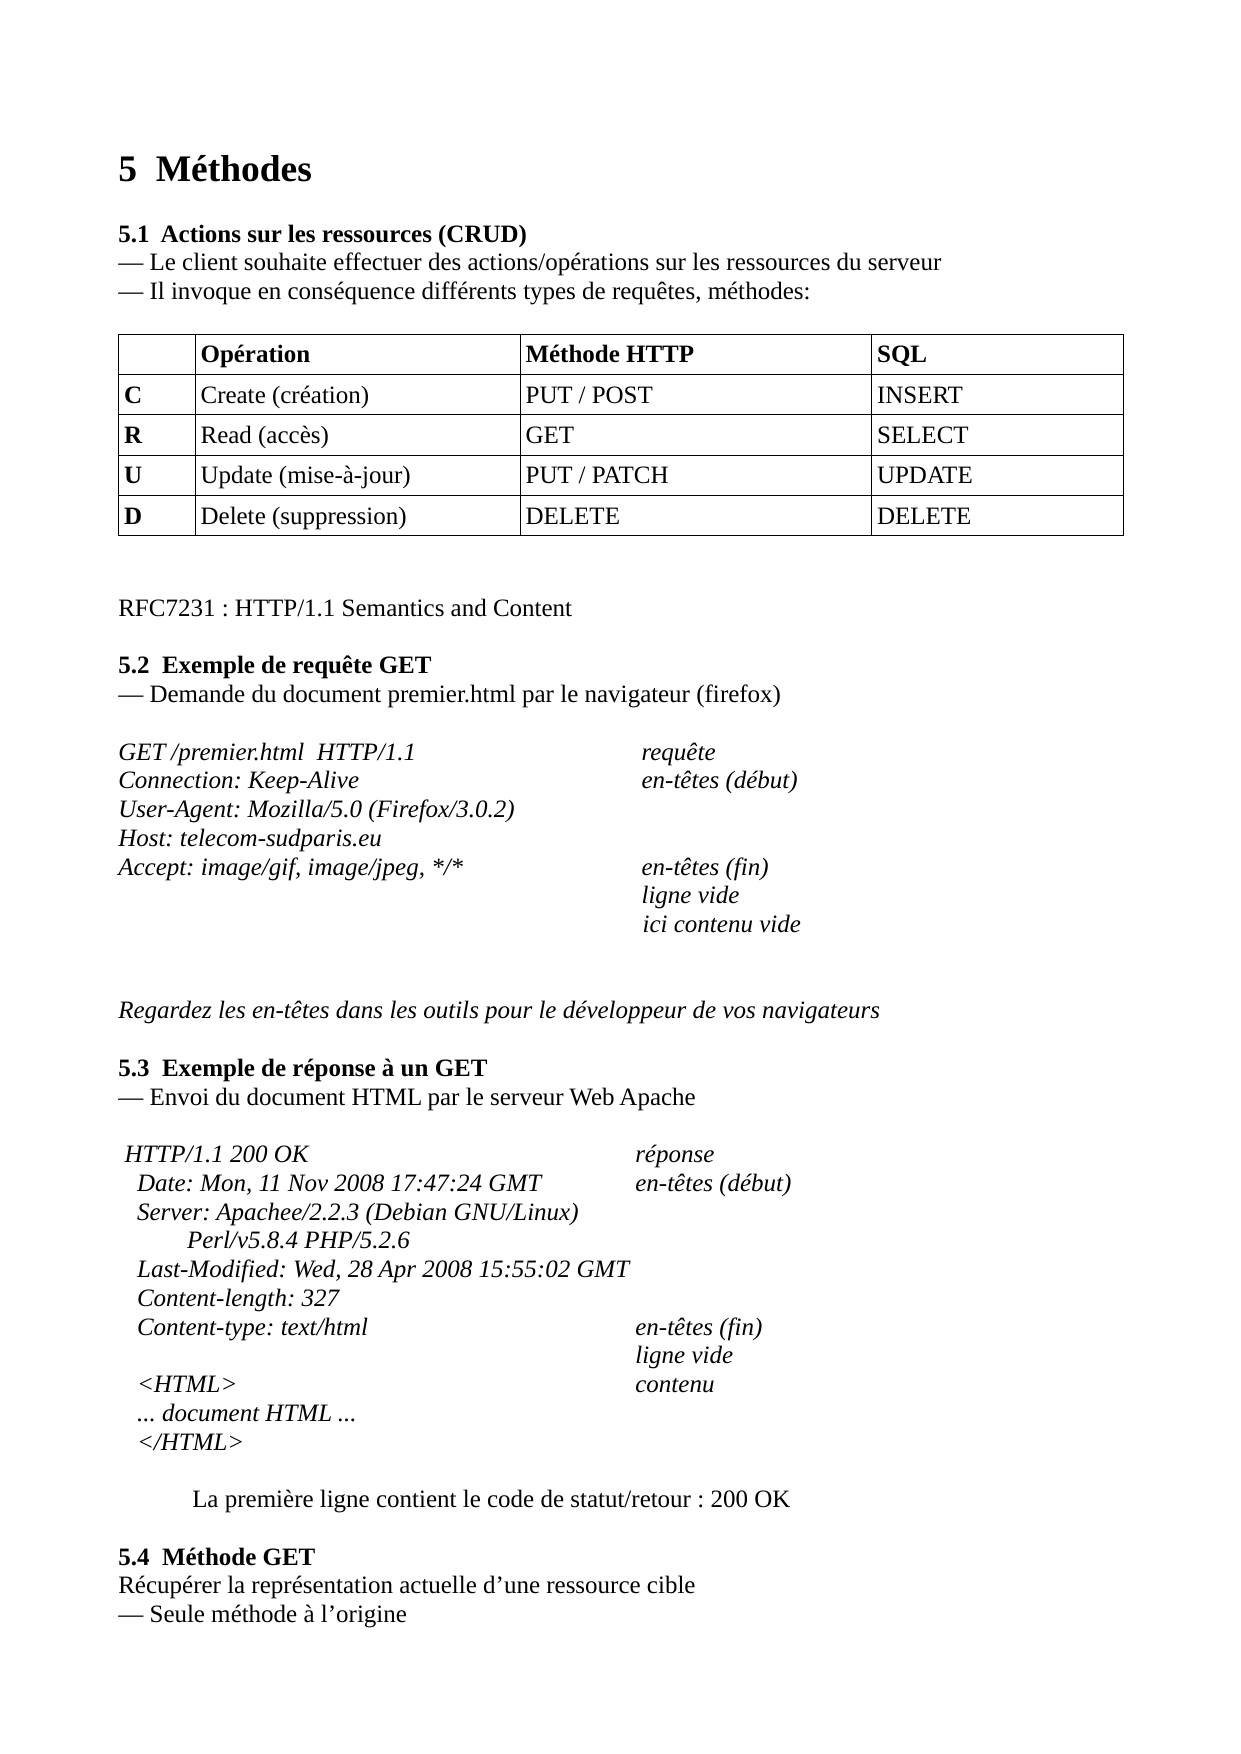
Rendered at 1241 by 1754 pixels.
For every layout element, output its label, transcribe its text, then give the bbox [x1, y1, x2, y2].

text Date: Mon, 11 Nov 2008 17:47:24 GMT en-têtes (début) [118, 1168, 1122, 1197]
text 5.1 Actions sur les ressources (CRUD) [118, 219, 1122, 247]
text Connection: Keep-Alive en-têtes (début) [118, 765, 1122, 794]
text — Envoi du document HTML par le serveur Web Apache [118, 1082, 1122, 1110]
table_cell PUT / PATCH [521, 456, 871, 495]
table_header SQL [872, 335, 1123, 374]
table_cell DELETE [872, 496, 1123, 535]
table_cell DELETE [521, 496, 871, 535]
text ... document HTML ... [118, 1398, 1122, 1427]
table_cell GET [521, 415, 871, 455]
text GET /premier.html HTTP/1.1 requête [118, 737, 1122, 765]
text 5.4 Méthode GET [118, 1542, 1122, 1570]
text Regardez les en-têtes dans les outils pour le développeur de vos navigateurs [118, 995, 1122, 1024]
text 5.2 Exemple de requête GET [118, 650, 1122, 679]
text Server: Apachee/2.2.3 (Debian GNU/Linux) [118, 1197, 1122, 1225]
text HTTP/1.1 200 OK réponse [118, 1139, 1122, 1168]
table_cell Delete (suppression) [196, 496, 520, 535]
text ici contenu vide [118, 909, 1122, 938]
text Récupérer la représentation actuelle d’une ressource cible [118, 1570, 1122, 1599]
text — Le client souhaite effectuer des actions/opérations sur les ressources du serveur [118, 247, 1122, 276]
text — Seule méthode à l’origine [118, 1599, 1122, 1628]
text La première ligne contient le code de statut/retour : 200 OK [118, 1484, 1122, 1513]
table_cell SELECT [872, 415, 1123, 455]
text 5.3 Exemple de réponse à un GET [118, 1053, 1122, 1082]
text Content-length: 327 [118, 1283, 1122, 1312]
table_cell Create (création) [196, 375, 520, 414]
text Accept: image/gif, image/jpeg, */* en-têtes (fin) [118, 852, 1122, 880]
text </HTML> [118, 1427, 1122, 1455]
text RFC7231 : HTTP/1.1 Semantics and Content [118, 593, 1122, 622]
table_header Opération [196, 335, 520, 374]
text <HTML> contenu [118, 1369, 1122, 1398]
text Content-type: text/html en-têtes (fin) [118, 1312, 1122, 1340]
table_cell Update (mise-à-jour) [196, 456, 520, 495]
text Last-Modified: Wed, 28 Apr 2008 15:55:02 GMT [118, 1254, 1122, 1283]
text — Il invoque en conséquence différents types de requêtes, méthodes: [118, 276, 1122, 305]
table_cell C [119, 375, 195, 414]
text 5 Méthodes [118, 147, 1122, 190]
text — Demande du document premier.html par le navigateur (firefox) [118, 679, 1122, 708]
table_cell INSERT [872, 375, 1123, 414]
text ligne vide [118, 880, 1122, 909]
text Host: telecom-sudparis.eu [118, 823, 1122, 852]
table_header [119, 335, 195, 374]
table_cell R [119, 415, 195, 455]
table_cell UPDATE [872, 456, 1123, 495]
table_cell D [119, 496, 195, 535]
table_cell Read (accès) [196, 415, 520, 455]
table_cell U [119, 456, 195, 495]
table_header Méthode HTTP [521, 335, 871, 374]
table_cell PUT / POST [521, 375, 871, 414]
text Perl/v5.8.4 PHP/5.2.6 [118, 1225, 1122, 1254]
text ligne vide [118, 1340, 1122, 1369]
text User-Agent: Mozilla/5.0 (Firefox/3.0.2) [118, 794, 1122, 823]
